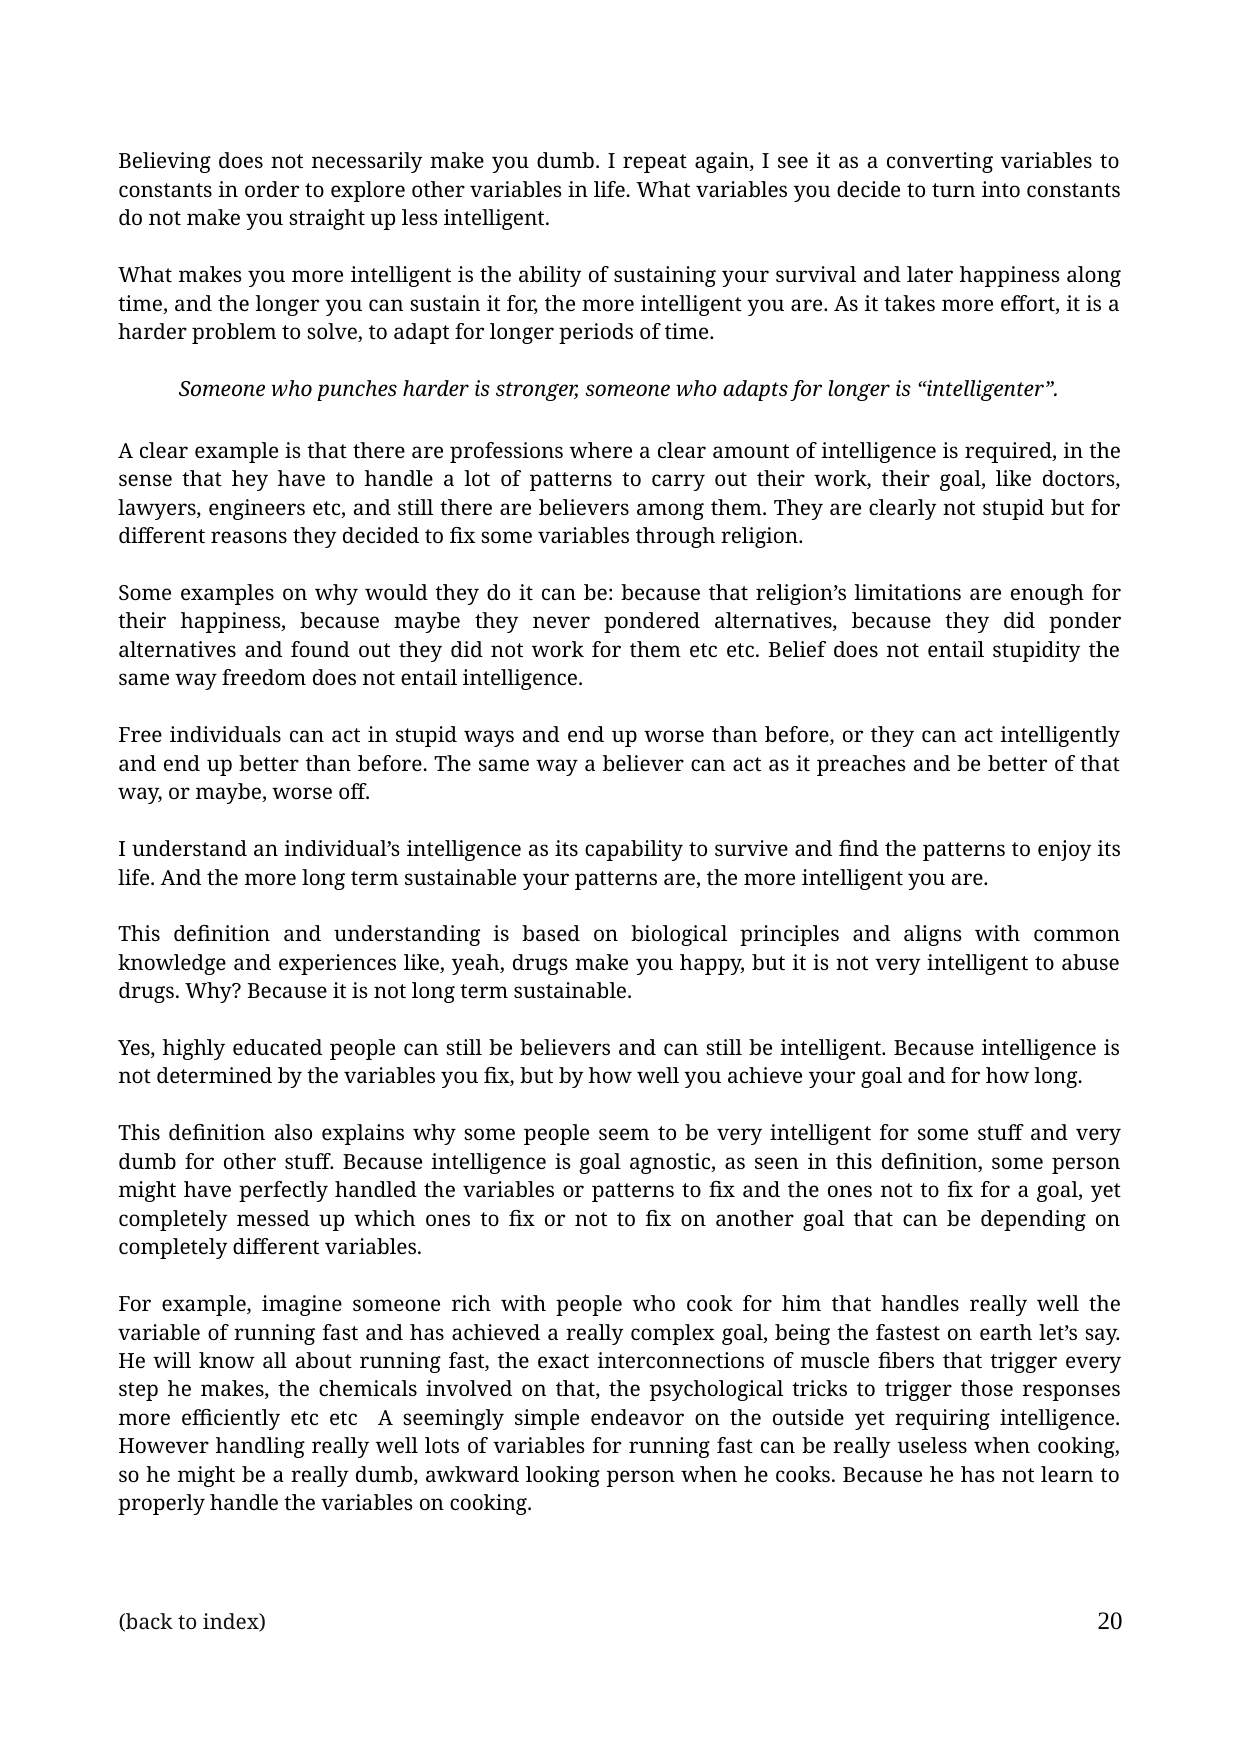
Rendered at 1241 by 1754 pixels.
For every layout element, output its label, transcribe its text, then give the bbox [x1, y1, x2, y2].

text I understand an individual’s intelligence as its capability to survive and find the patterns to enjoy its life. And the more long term sustainable your patterns are, the more intelligent you are. [118, 834, 1122, 891]
text Some examples on why would they do it can be: because that religion’s limitations are enough for their happiness, because maybe they never pondered alternatives, because they did ponder alternatives and found out they did not work for them etc etc. Belief does not entail stupidity the same way freedom does not entail intelligence. [118, 578, 1122, 692]
text Free individuals can act in stupid ways and end up worse than before, or they can act intelligently and end up better than before. The same way a believer can act as it preaches and be better of that way, or maybe, worse off. [118, 720, 1122, 806]
text Yes, highly educated people can still be believers and can still be intelligent. Because intelligence is not determined by the variables you fix, but by how well you achieve your goal and for how long. [118, 1033, 1122, 1090]
text A clear example is that there are professions where a clear amount of intelligence is required, in the sense that hey have to handle a lot of patterns to carry out their work, their goal, like doctors, lawyers, engineers etc, and still there are believers among them. They are clearly not stupid but for different reasons they decided to fix some variables through religion. [118, 436, 1122, 550]
text Believing does not necessarily make you dumb. I repeat again, I see it as a converting variables to constants in order to explore other variables in life. What variables you decide to turn into constants do not make you straight up less intelligent. [118, 147, 1122, 232]
text For example, imagine someone rich with people who cook for him that handles really well the variable of running fast and has achieved a really complex goal, being the fastest on earth let’s say. He will know all about running fast, the exact interconnections of muscle fibers that trigger every step he makes, the chemicals involved on that, the psychological tricks to trigger those responses more efficiently etc etc A seemingly simple endeavor on the outside yet requiring intelligence. However handling really well lots of variables for running fast can be really useless when cooking, so he might be a really dumb, awkward looking person when he cooks. Because he has not learn to properly handle the variables on cooking. [118, 1289, 1122, 1517]
text This definition also explains why some people seem to be very intelligent for some stuff and very dumb for other stuff. Because intelligence is goal agnostic, as seen in this definition, some person might have perfectly handled the variables or patterns to fix and the ones not to fix for a goal, yet completely messed up which ones to fix or not to fix on another goal that can be depending on completely different variables. [118, 1118, 1122, 1261]
text This definition and understanding is based on biological principles and aligns with common knowledge and experiences like, yeah, drugs make you happy, but it is not very intelligent to abuse drugs. Why? Because it is not long term sustainable. [118, 919, 1122, 1005]
text What makes you more intelligent is the ability of sustaining your survival and later happiness along time, and the longer you can sustain it for, the more intelligent you are. As it takes more effort, it is a harder problem to solve, to adapt for longer periods of time. [118, 260, 1122, 346]
text Someone who punches harder is stronger, someone who adapts for longer is “intelligenter”. [118, 374, 1122, 402]
